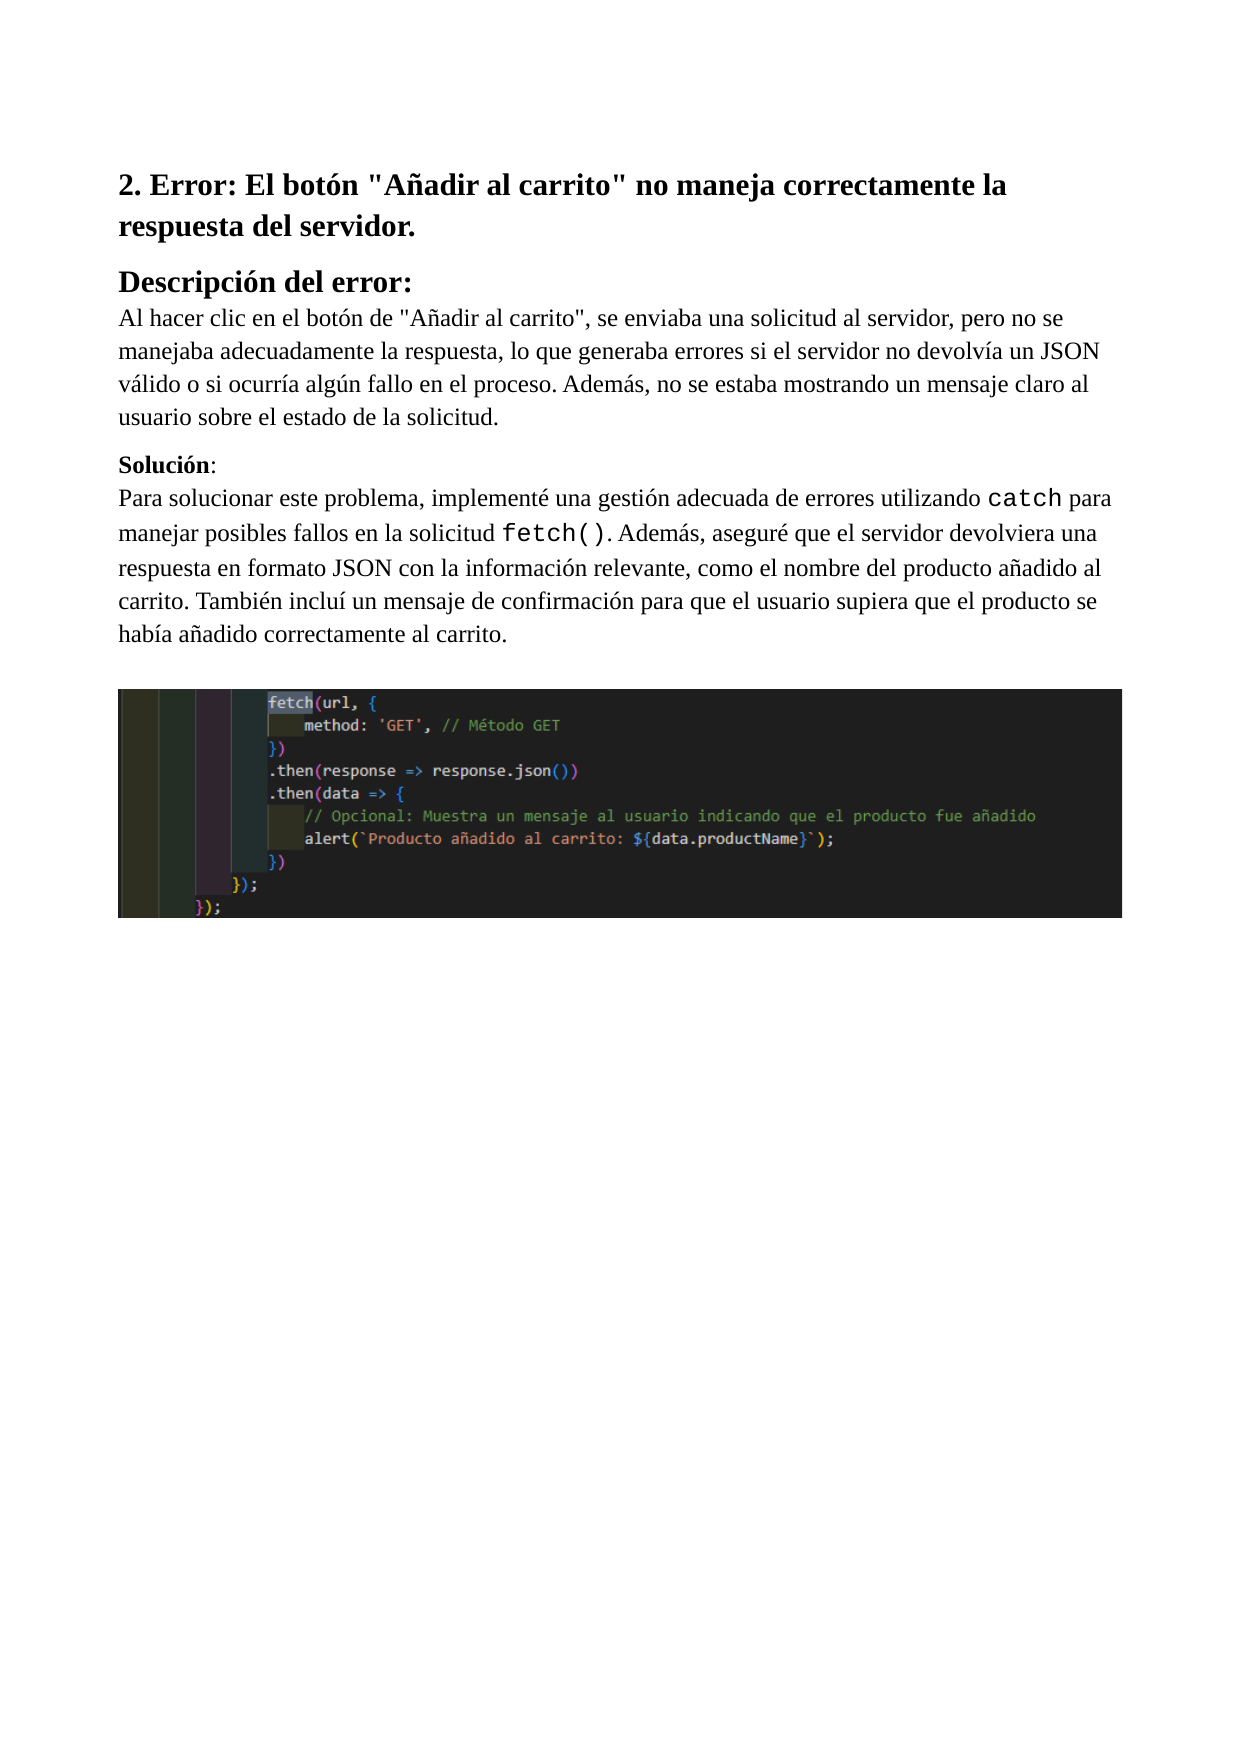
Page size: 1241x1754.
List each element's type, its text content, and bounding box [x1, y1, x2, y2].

text Descripción del error: Al hacer clic en el botón de "Añadir al carrito", se enviaba una solicitud al servidor, pero no se manejaba adecuadamente la respuesta, lo que generaba errores si el servidor no devolvía un JSON válido o si ocurría algún fallo en el proceso. Además, no se estaba mostrando un mensaje claro al usuario sobre el estado de la solicitud. [118, 263, 1122, 431]
text Solución: Para solucionar este problema, implementé una gestión adecuada de errores utilizando catch para manejar posibles fallos en la solicitud fetch(). Además, aseguré que el servidor devolviera una respuesta en formato JSON con la información relevante, como el nombre del producto añadido al carrito. También incluí un mensaje de confirmación para que el usuario supiera que el producto se había añadido correctamente al carrito. [118, 450, 1122, 648]
text 2. Error: El botón "Añadir al carrito" no maneja correctamente la respuesta del servidor. [118, 166, 1122, 243]
picture [118, 689, 1123, 918]
